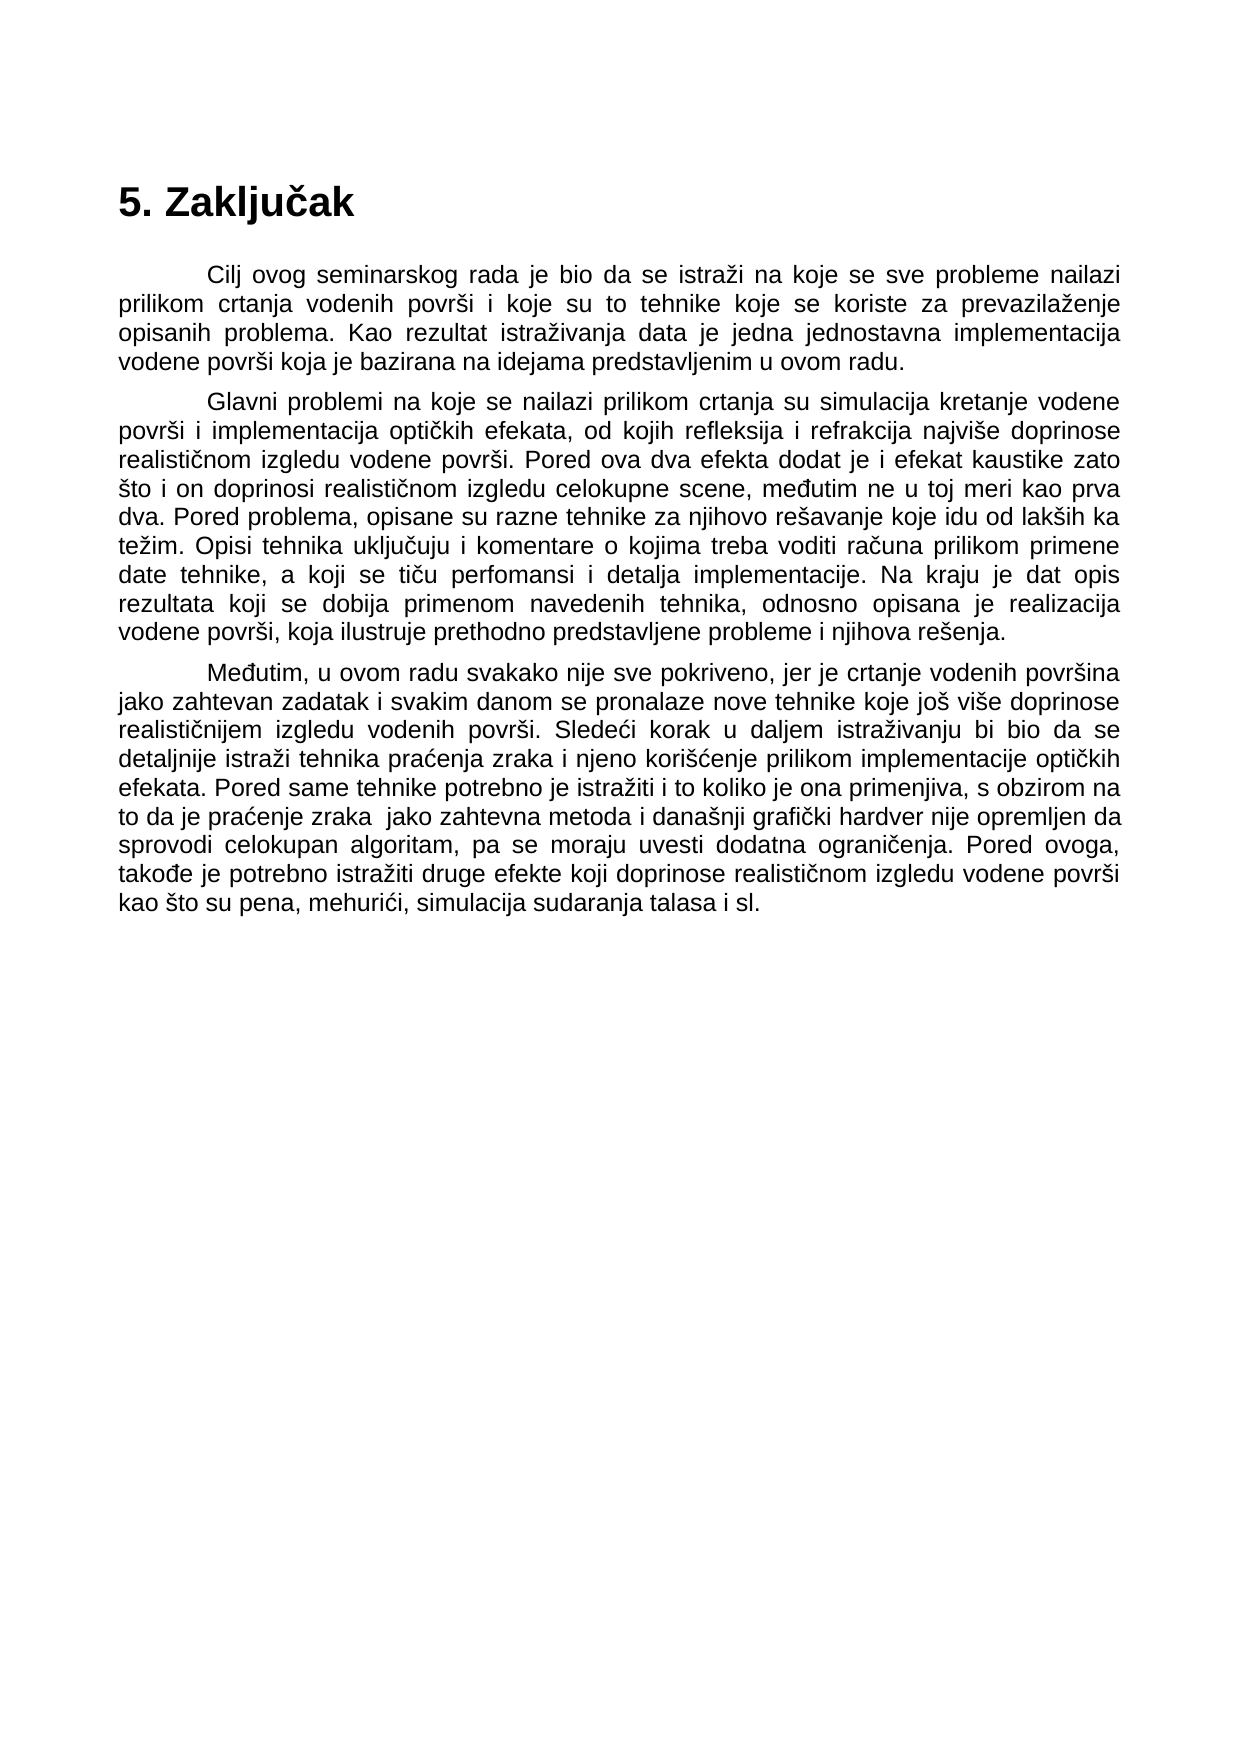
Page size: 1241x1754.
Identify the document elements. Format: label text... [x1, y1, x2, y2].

text Cilj ovog seminarskog rada je bio da se istraži na koje se sve probleme nailazi prilikom crtanja vodenih površi i koje su to tehnike koje se koriste za prevazilaženje opisanih problema. Kao rezultat istraživanja data je jedna jednostavna implementacija vodene površi koja je bazirana na idejama predstavljenim u ovom radu. [118, 261, 1122, 376]
text Glavni problemi na koje se nailazi prilikom crtanja su simulacija kretanje vodene površi i implementacija optičkih efekata, od kojih refleksija i refrakcija najviše doprinose realističnom izgledu vodene površi. Pored ova dva efekta dodat je i efekat kaustike zato što i on doprinosi realističnom izgledu celokupne scene, međutim ne u toj meri kao prva dva. Pored problema, opisane su razne tehnike za njihovo rešavanje koje idu od lakših ka težim. Opisi tehnika uključuju i komentare o kojima treba voditi računa prilikom primene date tehnike, a koji se tiču perfomansi i detalja implementacije. Na kraju je dat opis rezultata koji se dobija primenom navedenih tehnika, odnosno opisana je realizacija vodene površi, koja ilustruje prethodno predstavljene probleme i njihova rešenja. [118, 387, 1122, 646]
subtitle Zaključak [118, 177, 1122, 225]
text Međutim, u ovom radu svakako nije sve pokriveno, jer je crtanje vodenih površina jako zahtevan zadatak i svakim danom se pronalaze nove tehnike koje još više doprinose realističnijem izgledu vodenih površi. Sledeći korak u daljem istraživanju bi bio da se detaljnije istraži tehnika praćenja zraka i njeno korišćenje prilikom implementacije optičkih efekata. Pored same tehnike potrebno je istražiti i to koliko je ona primenjiva, s obzirom na to da je praćenje zraka jako zahtevna metoda i današnji grafički hardver nije opremljen da sprovodi celokupan algoritam, pa se moraju uvesti dodatna ograničenja. Pored ovoga, takođe je potrebno istražiti druge efekte koji doprinose realističnom izgledu vodene površi kao što su pena, mehurići, simulacija sudaranja talasa i sl. [118, 658, 1122, 917]
